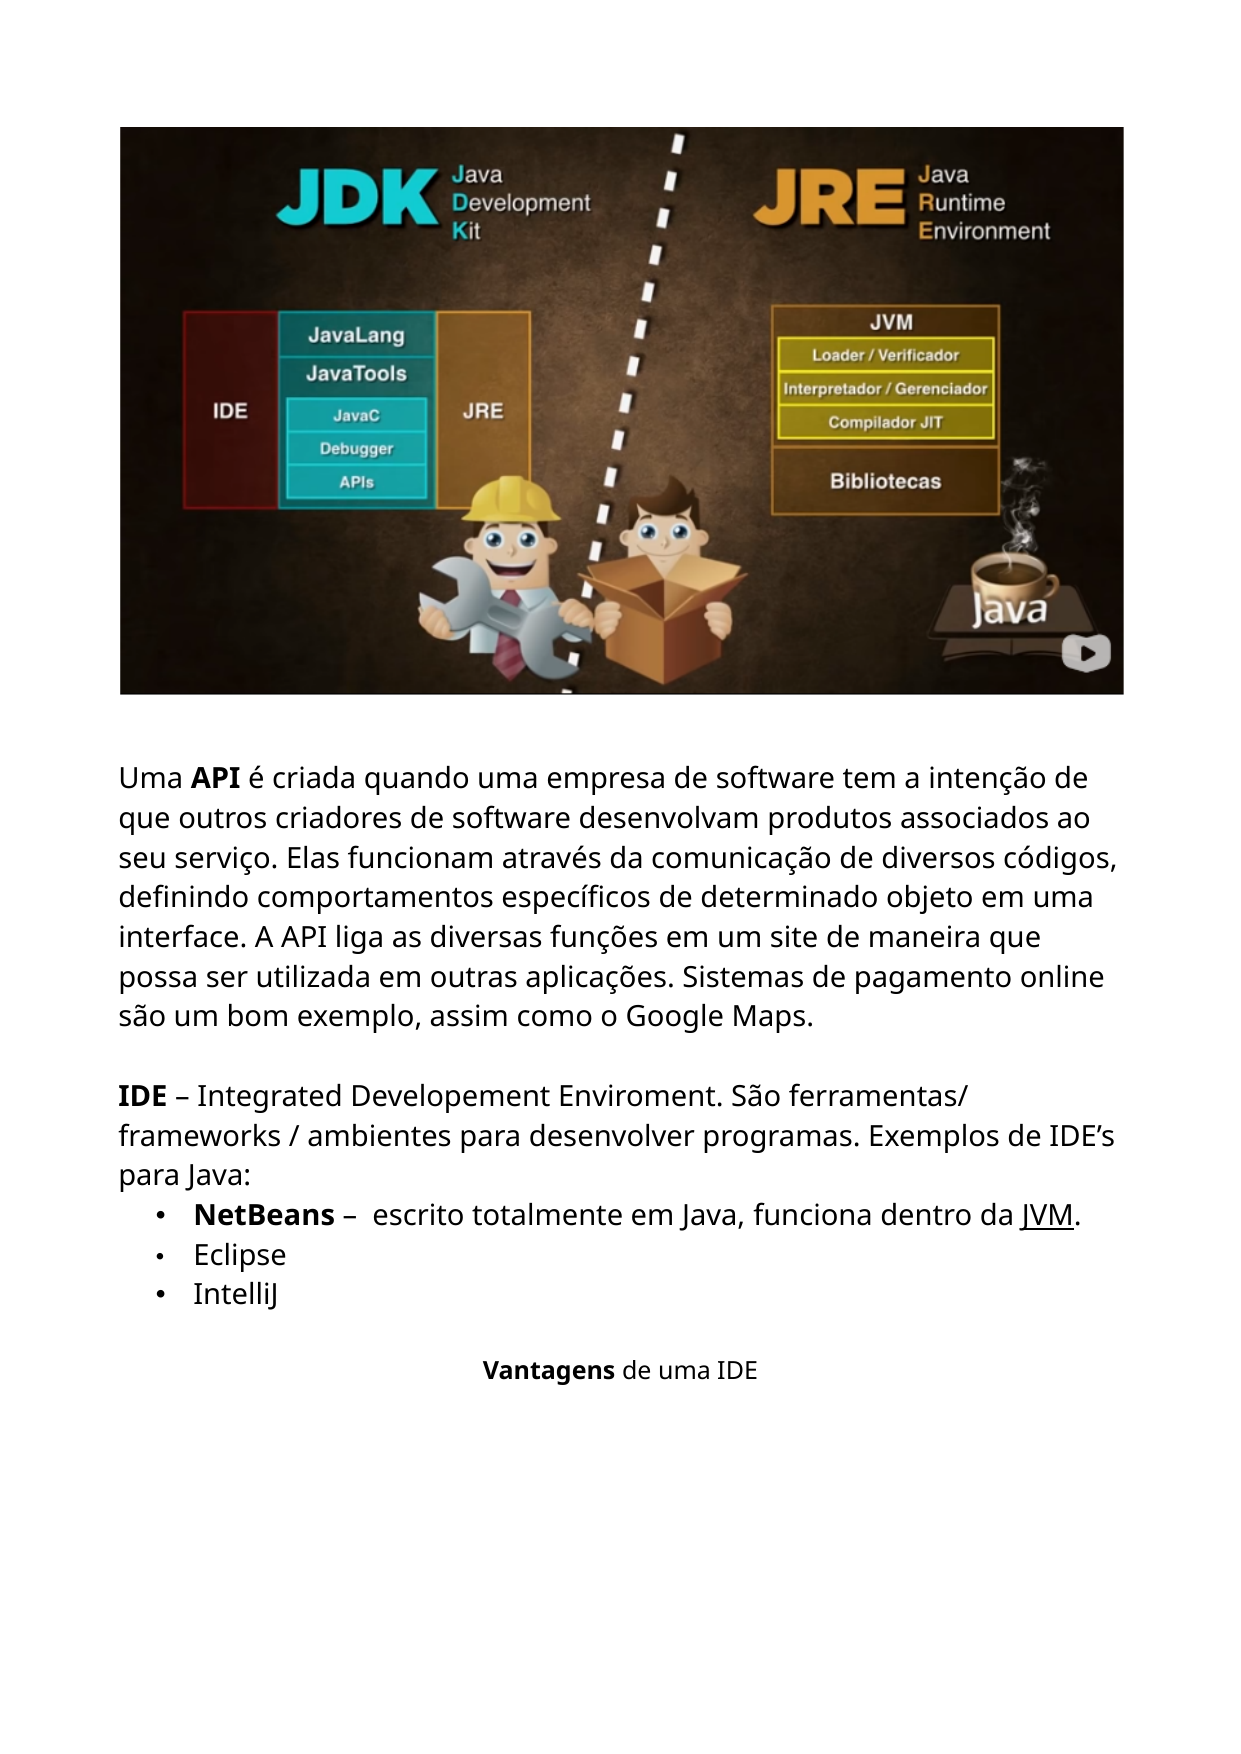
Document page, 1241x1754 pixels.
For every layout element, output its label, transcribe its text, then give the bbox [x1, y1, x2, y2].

list Eclipse [156, 1234, 1122, 1273]
list NetBeans – escrito totalmente em Java, funciona dentro da JVM. [156, 1194, 1122, 1234]
text Uma API é criada quando uma empresa de software tem a intenção de que outros criadores de software desenvolvam produtos associados ao seu serviço. Elas funcionam através da comunicação de diversos códigos, definindo comportamentos específicos de determinado objeto em uma interface. A API liga as diversas funções em um site de maneira que possa ser utilizada em outras aplicações. Sistemas de pagamento online são um bom exemplo, assim como o Google Maps. [118, 758, 1122, 1035]
picture [119, 127, 1124, 696]
list IntelliJ [156, 1273, 1122, 1313]
text Vantagens de uma IDE [118, 1353, 1122, 1387]
text IDE – Integrated Developement Enviroment. São ferramentas/ frameworks / ambientes para desenvolver programas. Exemplos de IDE’s para Java: [118, 1075, 1122, 1194]
